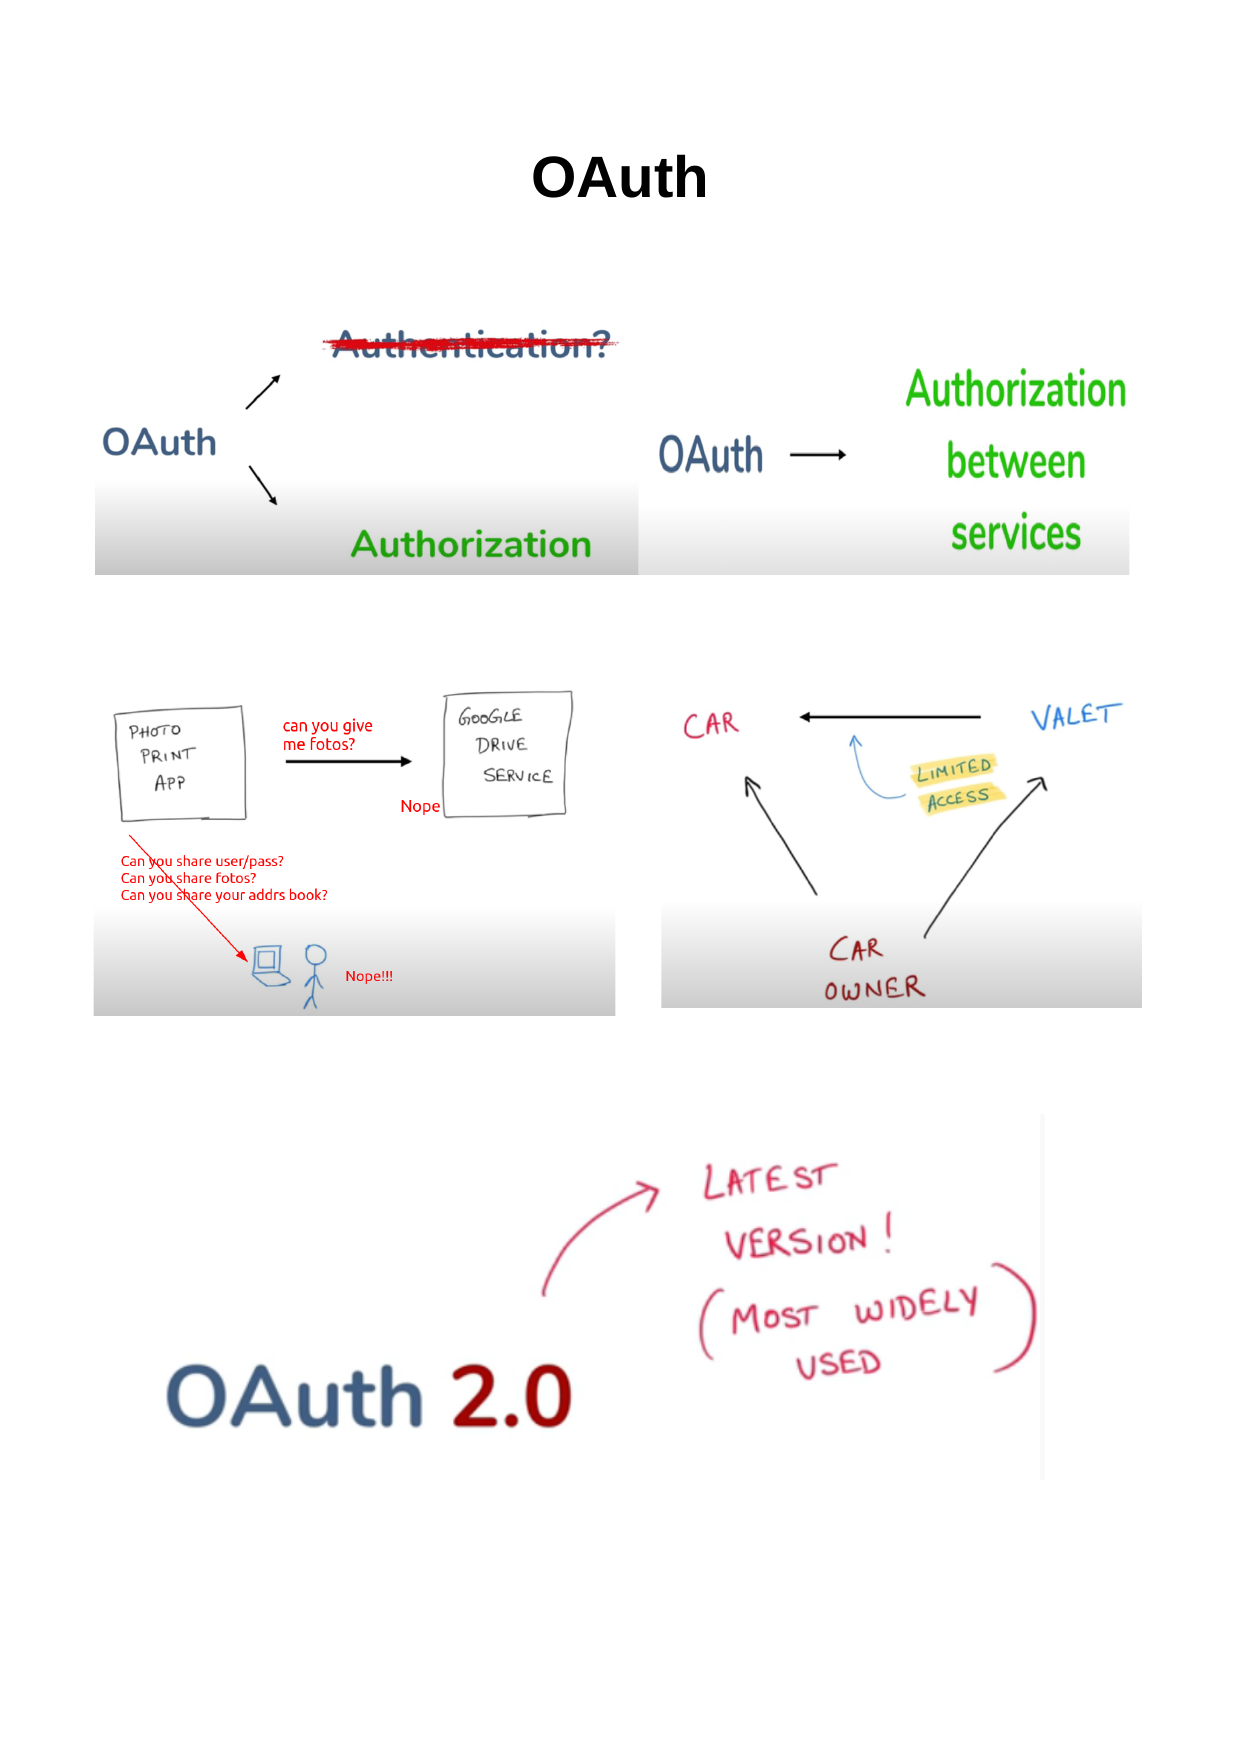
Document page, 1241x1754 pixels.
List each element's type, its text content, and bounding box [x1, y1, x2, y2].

title OAuth [118, 143, 1122, 210]
picture [93, 673, 616, 1016]
picture [661, 685, 1142, 1008]
picture [121, 1114, 1045, 1480]
picture [95, 320, 1130, 575]
